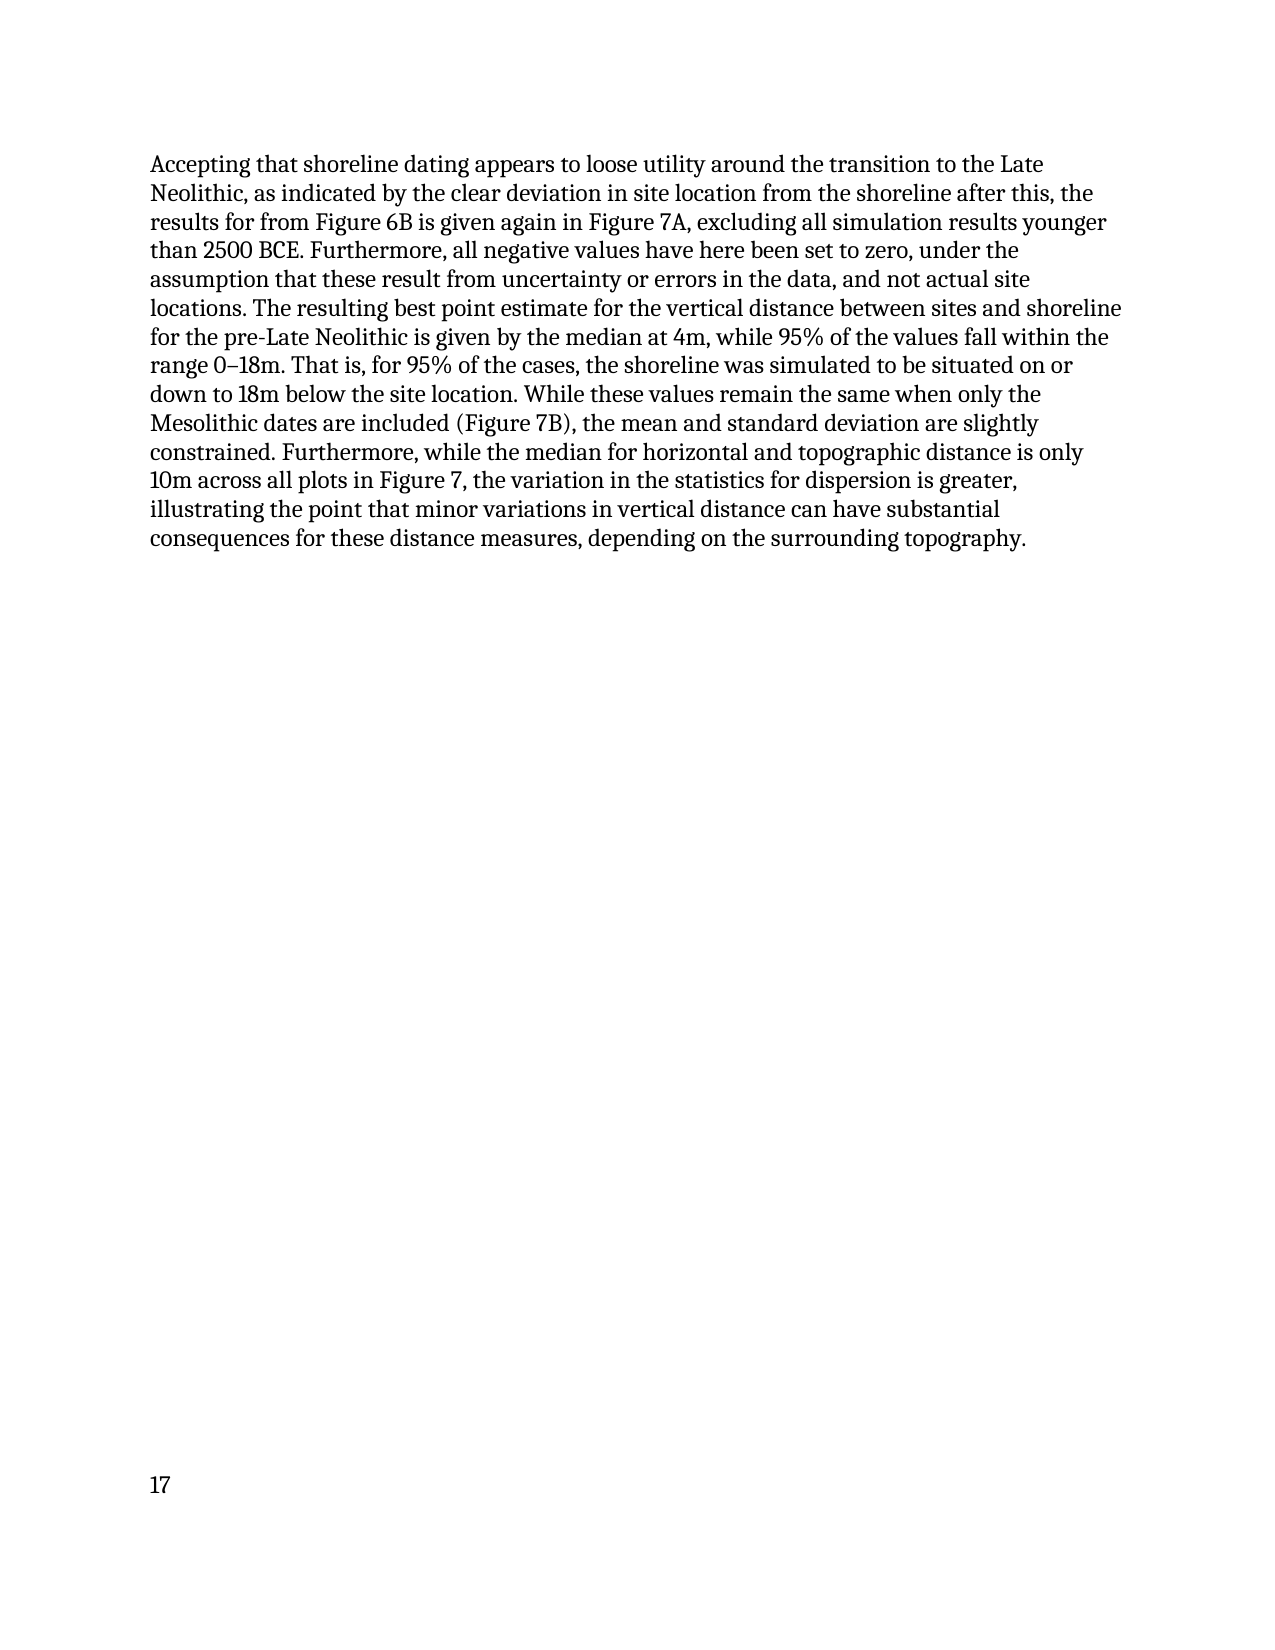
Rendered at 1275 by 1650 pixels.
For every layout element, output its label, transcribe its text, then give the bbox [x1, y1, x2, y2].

text Accepting that shoreline dating appears to loose utility around the transition to the Late Neolithic, as indicated by the clear deviation in site location from the shoreline after this, the results for from Figure 6B is given again in Figure 7A, excluding all simulation results younger than 2500 BCE. Furthermore, all negative values have here been set to zero, under the assumption that these result from uncertainty or errors in the data, and not actual site locations. The resulting best point estimate for the vertical distance between sites and shoreline for the pre-Late Neolithic is given by the median at 4m, while 95% of the values fall within the range 0–18m. That is, for 95% of the cases, the shoreline was simulated to be situated on or down to 18m below the site location. While these values remain the same when only the Mesolithic dates are included (Figure 7B), the mean and standard deviation are slightly constrained. Furthermore, while the median for horizontal and topographic distance is only 10m across all plots in Figure 7, the variation in the statistics for dispersion is greater, illustrating the point that minor variations in vertical distance can have substantial consequences for these distance measures, depending on the surrounding topography. [150, 150, 1125, 552]
